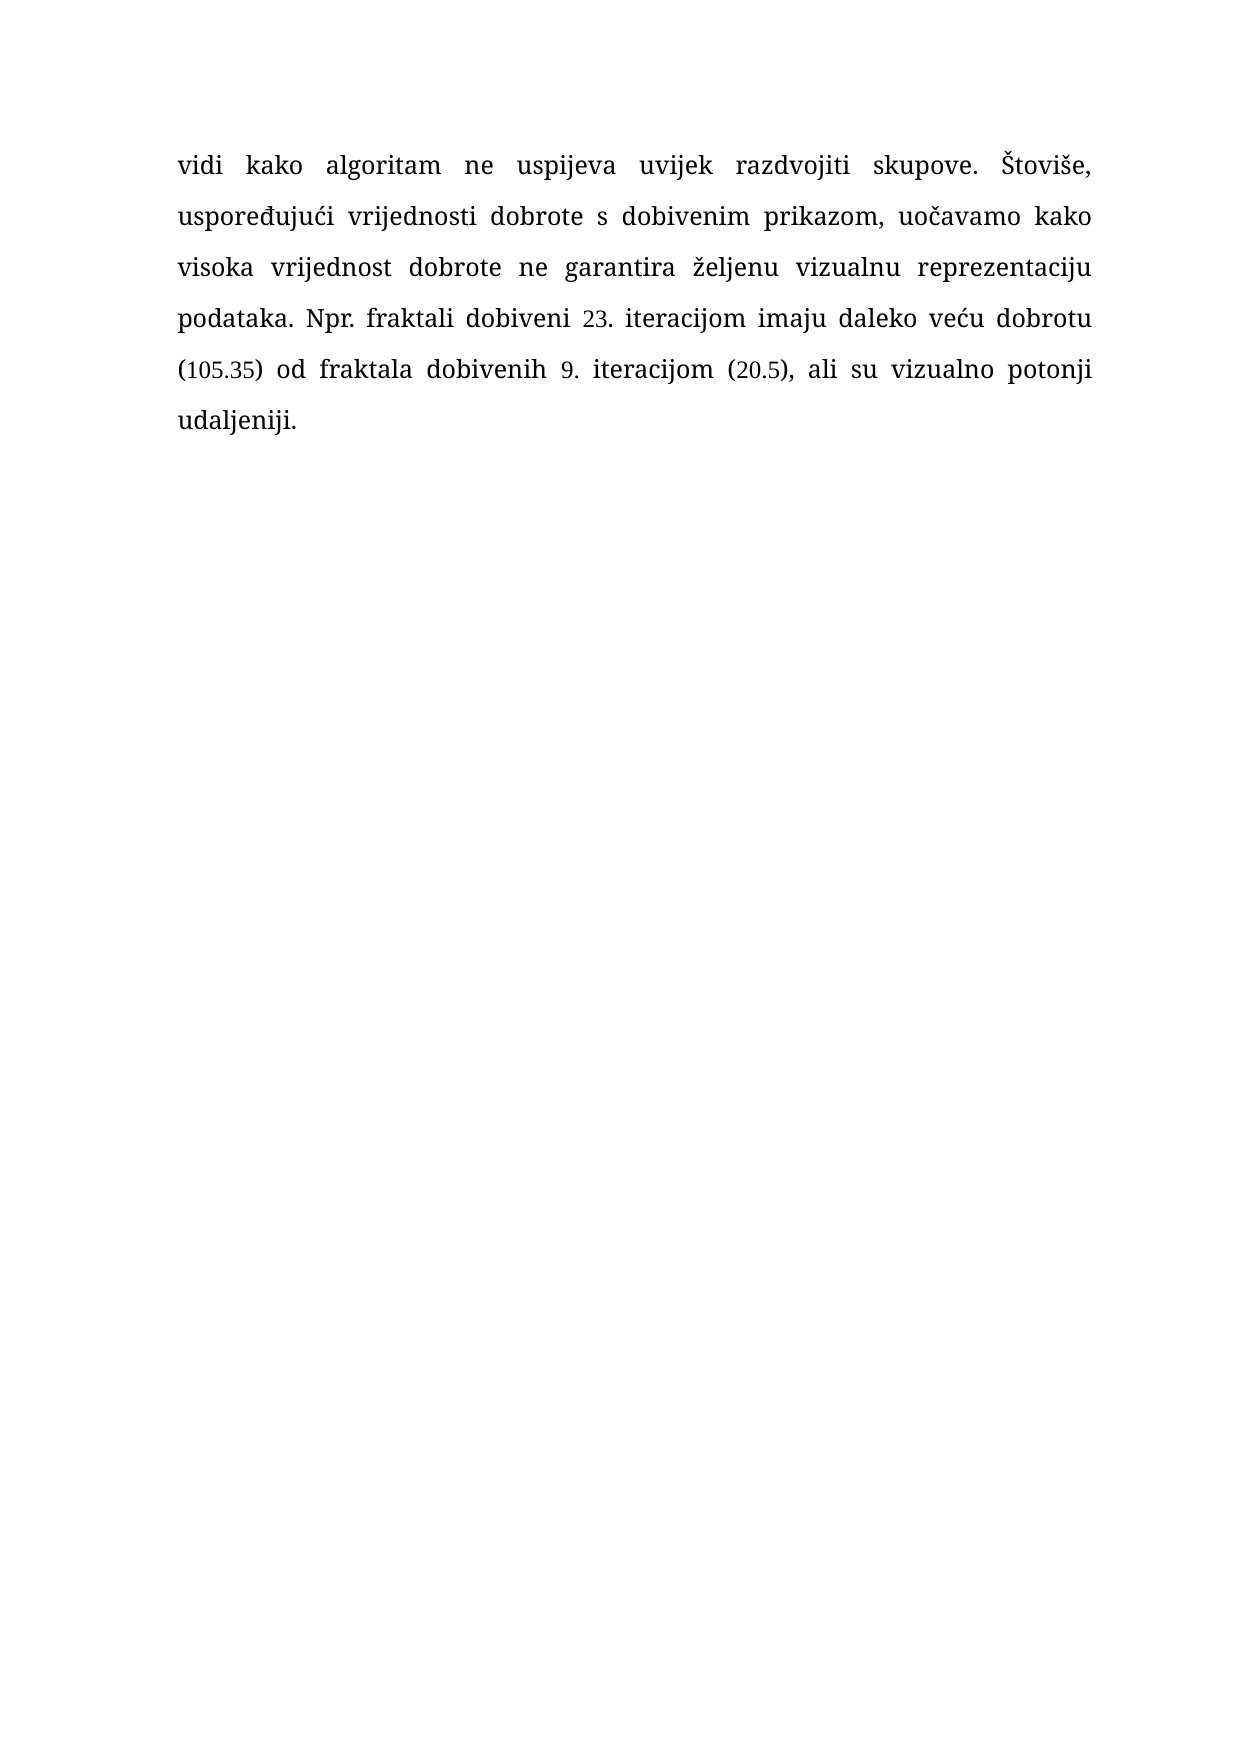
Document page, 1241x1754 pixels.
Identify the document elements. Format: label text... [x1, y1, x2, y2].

text vidi kako algoritam ne uspijeva uvijek razdvojiti skupove. Štoviše, uspoređujući vrijednosti dobrote s dobivenim prikazom, uočavamo kako visoka vrijednost dobrote ne garantira željenu vizualnu reprezentaciju podataka. Npr. fraktali dobiveni 23. iteracijom imaju daleko veću dobrotu (105.35) od fraktala dobivenih 9. iteracijom (20.5), ali su vizualno potonji udaljeniji. [177, 148, 1093, 437]
